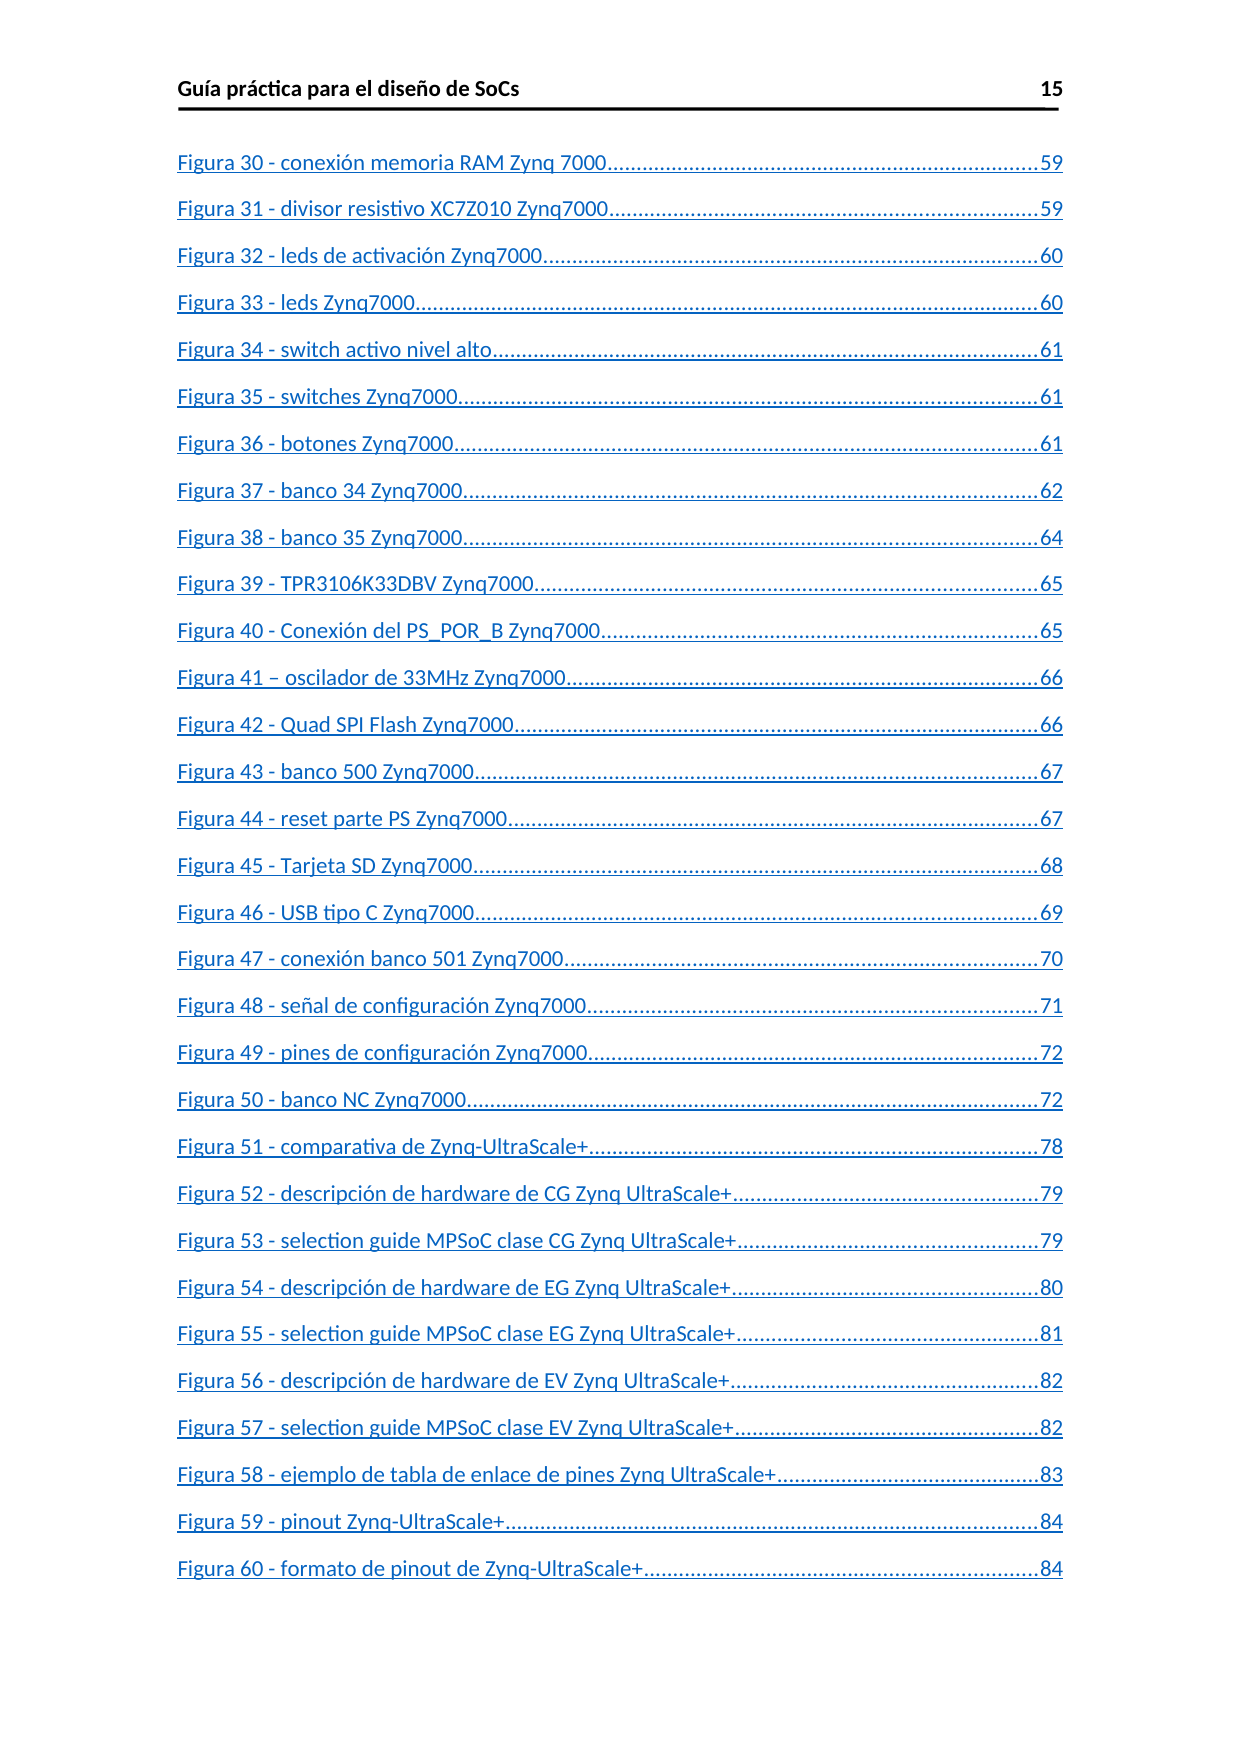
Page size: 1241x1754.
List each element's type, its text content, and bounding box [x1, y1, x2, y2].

text Figura 54 - descripción de hardware de EG Zynq UltraScale+ 80 [177, 1273, 1063, 1297]
text Figura 41 – oscilador de 33MHz Zynq7000 66 [177, 663, 1063, 687]
text Figura 48 - señal de configuración Zynq7000 71 [177, 991, 1063, 1016]
text Figura 33 - leds Zynq7000 60 [177, 288, 1063, 312]
text Figura 45 - Tarjeta SD Zynq7000 68 [177, 851, 1063, 875]
text Figura 40 - Conexión del PS_POR_B Zynq7000 65 [177, 616, 1063, 641]
text Figura 37 - banco 34 Zynq7000 62 [177, 476, 1063, 500]
text Figura 31 - divisor resistivo XC7Z010 Zynq7000 59 [177, 194, 1063, 219]
text Figura 56 - descripción de hardware de EV Zynq UltraScale+ 82 [177, 1366, 1063, 1391]
text Figura 58 - ejemplo de tabla de enlace de pines Zynq UltraScale+ 83 [177, 1460, 1063, 1484]
text Figura 47 - conexión banco 501 Zynq7000 70 [177, 944, 1063, 969]
text Figura 32 - leds de activación Zynq7000 60 [177, 241, 1063, 266]
text Figura 46 - USB tipo C Zynq7000 69 [177, 898, 1063, 922]
text Figura 34 - switch activo nivel alto 61 [177, 335, 1063, 359]
text Figura 38 - banco 35 Zynq7000 64 [177, 523, 1063, 547]
text Figura 43 - banco 500 Zynq7000 67 [177, 757, 1063, 781]
text Figura 59 - pinout Zynq-UltraScale+ 84 [177, 1507, 1063, 1531]
text Figura 53 - selection guide MPSoC clase CG Zynq UltraScale+ 79 [177, 1226, 1063, 1250]
text Figura 60 - formato de pinout de Zynq-UltraScale+ 84 [177, 1554, 1063, 1578]
text Figura 49 - pines de configuración Zynq7000 72 [177, 1038, 1063, 1062]
text Figura 30 - conexión memoria RAM Zynq 7000 59 [177, 148, 1063, 172]
text Figura 35 - switches Zynq7000 61 [177, 382, 1063, 406]
text Figura 52 - descripción de hardware de CG Zynq UltraScale+ 79 [177, 1179, 1063, 1203]
text Figura 51 - comparativa de Zynq-UltraScale+ 78 [177, 1132, 1063, 1156]
text Figura 42 - Quad SPI Flash Zynq7000 66 [177, 710, 1063, 734]
text Figura 44 - reset parte PS Zynq7000 67 [177, 804, 1063, 828]
text Figura 39 - TPR3106K33DBV Zynq7000 65 [177, 569, 1063, 594]
text Figura 55 - selection guide MPSoC clase EG Zynq UltraScale+ 81 [177, 1319, 1063, 1344]
text Figura 50 - banco NC Zynq7000 72 [177, 1085, 1063, 1109]
text Figura 57 - selection guide MPSoC clase EV Zynq UltraScale+ 82 [177, 1413, 1063, 1437]
text Figura 36 - botones Zynq7000 61 [177, 429, 1063, 453]
